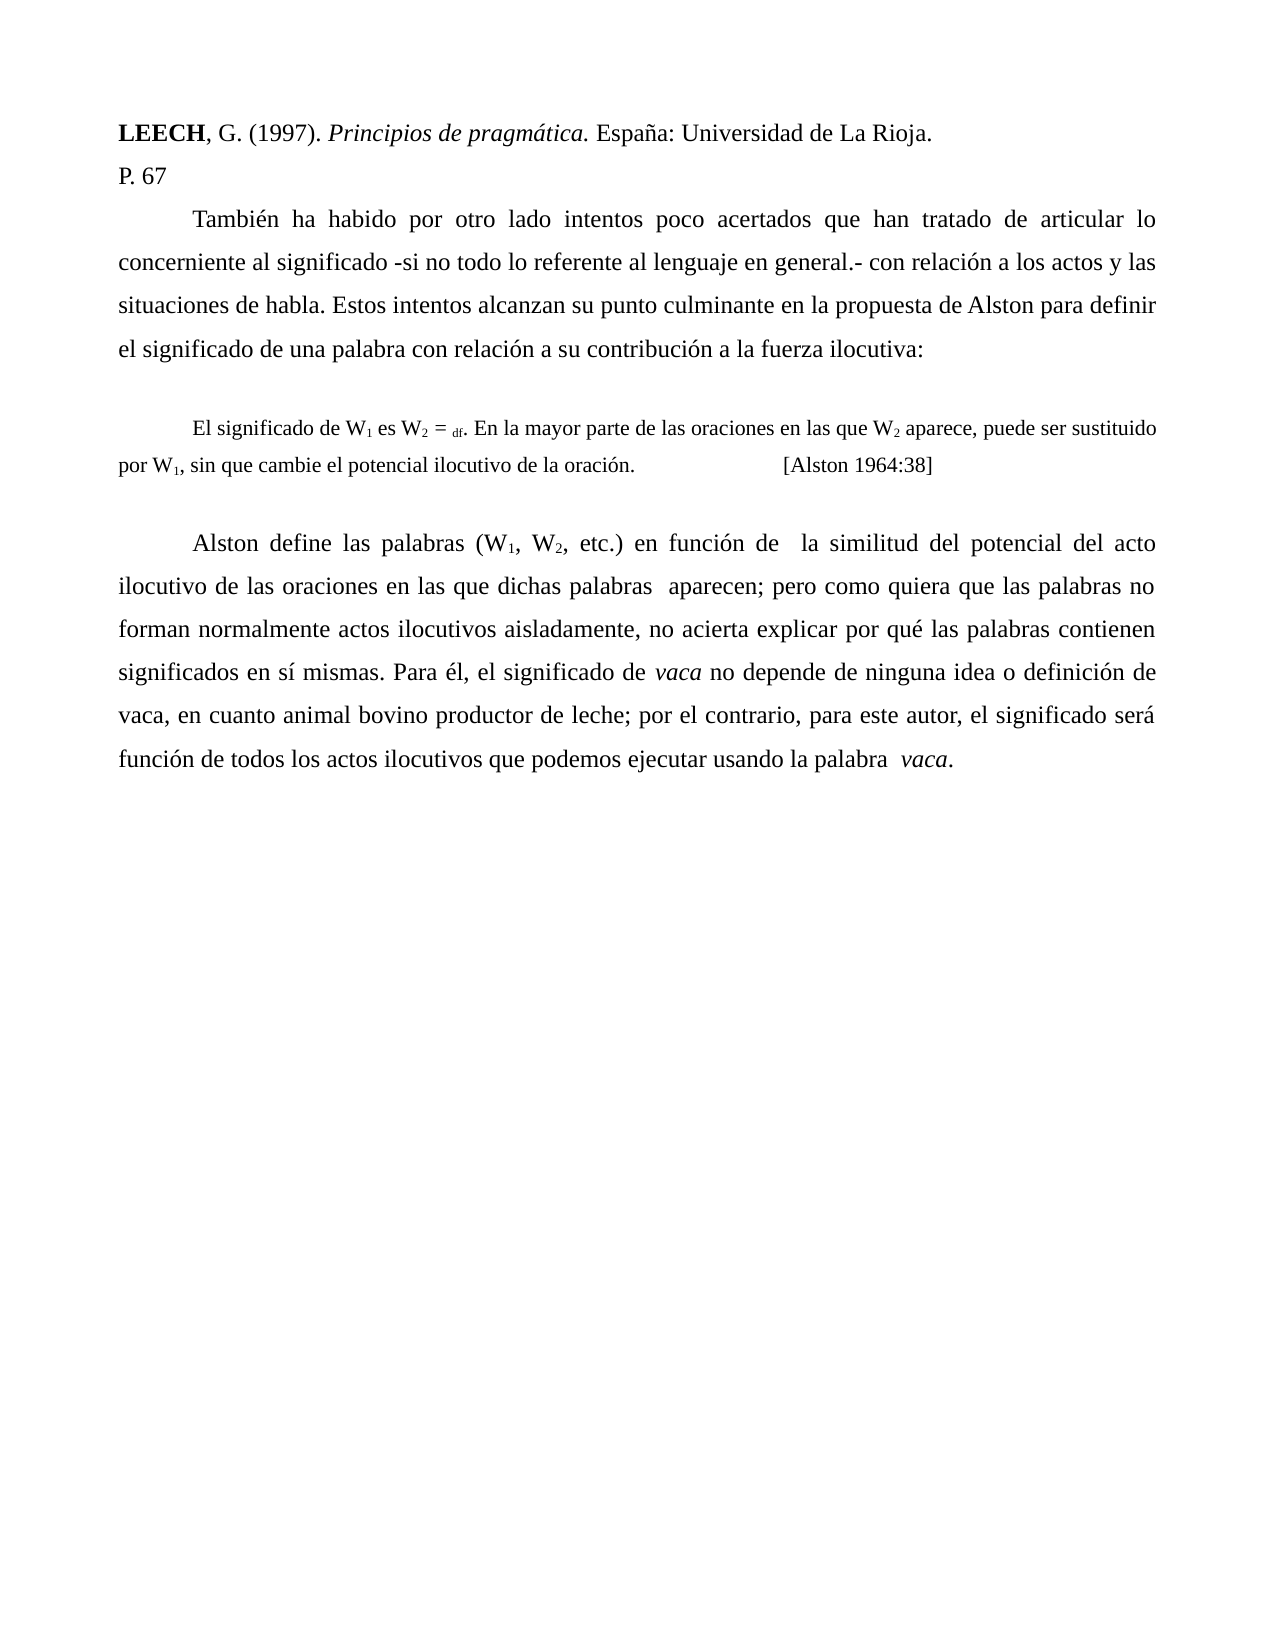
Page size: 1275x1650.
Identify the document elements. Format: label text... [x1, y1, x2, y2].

text LEECH, G. (1997). Principios de pragmática. España: Universidad de La Rioja. [118, 118, 1157, 147]
text También ha habido por otro lado intentos poco acertados que han tratado de articular lo concerniente al significado -si no todo lo referente al lenguaje en general.- con relación a los actos y las situaciones de habla. Estos intentos alcanzan su punto culminante en la propuesta de Alston para definir el significado de una palabra con relación a su contribución a la fuerza ilocutiva: [118, 204, 1157, 362]
text Alston define las palabras (W1, W2, etc.) en función de la similitud del potencial del acto ilocutivo de las oraciones en las que dichas palabras aparecen; pero como quiera que las palabras no forman normalmente actos ilocutivos aisladamente, no acierta explicar por qué las palabras contienen significados en sí mismas. Para él, el significado de vaca no depende de ninguna idea o definición de vaca, en cuanto animal bovino productor de leche; por el contrario, para este autor, el significado será función de todos los actos ilocutivos que podemos ejecutar usando la palabra vaca. [118, 528, 1157, 772]
text P. 67 [118, 161, 1157, 190]
text El significado de W1 es W2 = df. En la mayor parte de las oraciones en las que W2 aparece, puede ser sustituido por W1, sin que cambie el potencial ilocutivo de la oración. [Alston 1964:38] [118, 415, 1157, 478]
